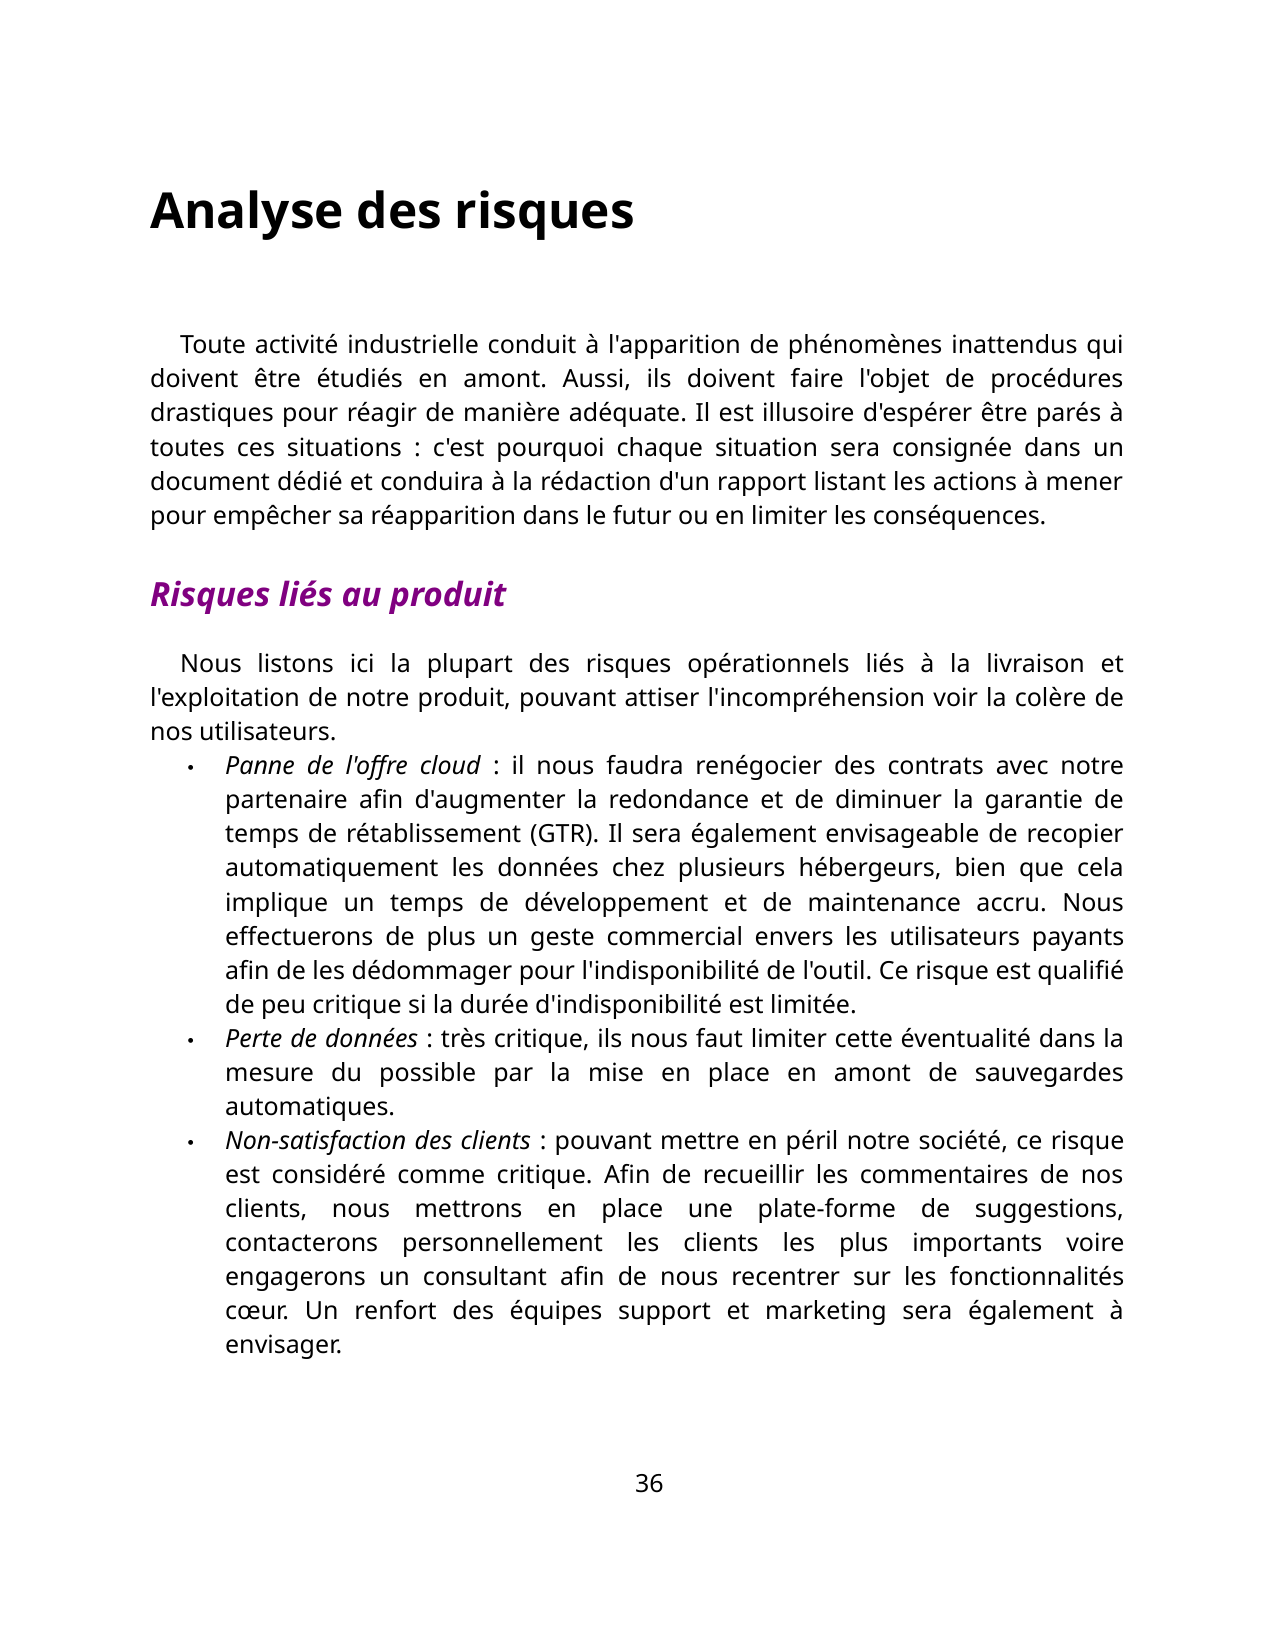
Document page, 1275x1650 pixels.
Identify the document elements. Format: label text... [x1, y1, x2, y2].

list Perte de données : très critique, ils nous faut limiter cette éventualité dans la mesure du possible par la mise en place en amont de sauvegardes automatiques. [187, 1020, 1125, 1123]
text Nous listons ici la plupart des risques opérationnels liés à la livraison et l'exploitation de notre produit, pouvant attiser l'incompréhension voir la colère de nos utilisateurs. [150, 646, 1125, 748]
subtitle Risques liés au produit [150, 570, 1125, 616]
subtitle Analyse des risques [150, 176, 1125, 243]
text Toute activité industrielle conduit à l'apparition de phénomènes inattendus qui doivent être étudiés en amont. Aussi, ils doivent faire l'objet de procédures drastiques pour réagir de manière adéquate. Il est illusoire d'espérer être parés à toutes ces situations : c'est pourquoi chaque situation sera consignée dans un document dédié et conduira à la rédaction d'un rapport listant les actions à mener pour empêcher sa réapparition dans le futur ou en limiter les conséquences. [150, 327, 1125, 531]
list Non-satisfaction des clients : pouvant mettre en péril notre société, ce risque est considéré comme critique. Afin de recueillir les commentaires de nos clients, nous mettrons en place une plate-forme de suggestions, contacterons personnellement les clients les plus importants voire engagerons un consultant afin de nous recentrer sur les fonctionnalités cœur. Un renfort des équipes support et marketing sera également à envisager. [187, 1123, 1125, 1361]
list Panne de l'offre cloud : il nous faudra renégocier des contrats avec notre partenaire afin d'augmenter la redondance et de diminuer la garantie de temps de rétablissement (GTR). Il sera également envisageable de recopier automatiquement les données chez plusieurs hébergeurs, bien que cela implique un temps de développement et de maintenance accru. Nous effectuerons de plus un geste commercial envers les utilisateurs payants afin de les dédommager pour l'indisponibilité de l'outil. Ce risque est qualifié de peu critique si la durée d'indisponibilité est limitée. [187, 748, 1125, 1020]
